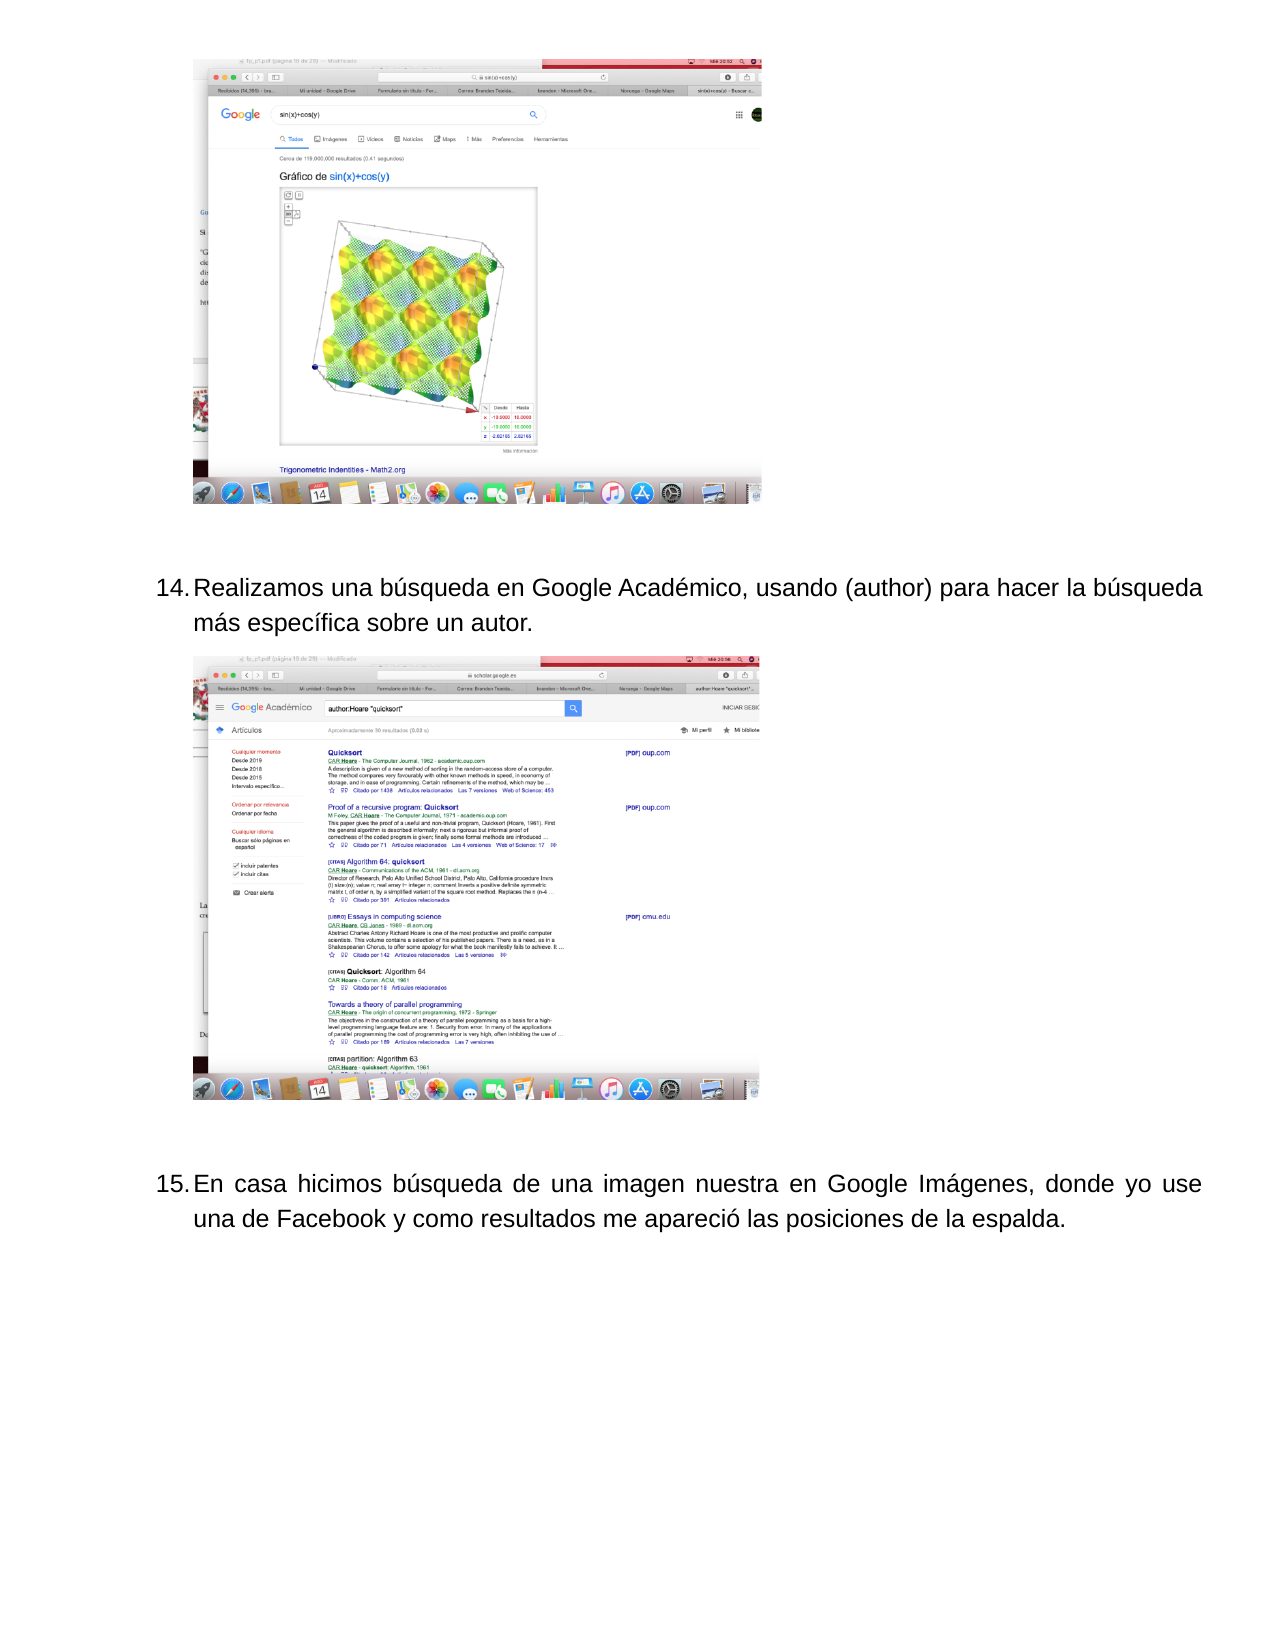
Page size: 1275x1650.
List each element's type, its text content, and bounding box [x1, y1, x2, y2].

list Realizamos una búsqueda en Google Académico, usando (author) para hacer la búsqueda más específica sobre un autor. [156, 573, 1205, 636]
list En casa hicimos búsqueda de una imagen nuestra en Google Imágenes, donde yo use una de Facebook y como resultados me apareció las posiciones de la espalda. [156, 1169, 1205, 1232]
